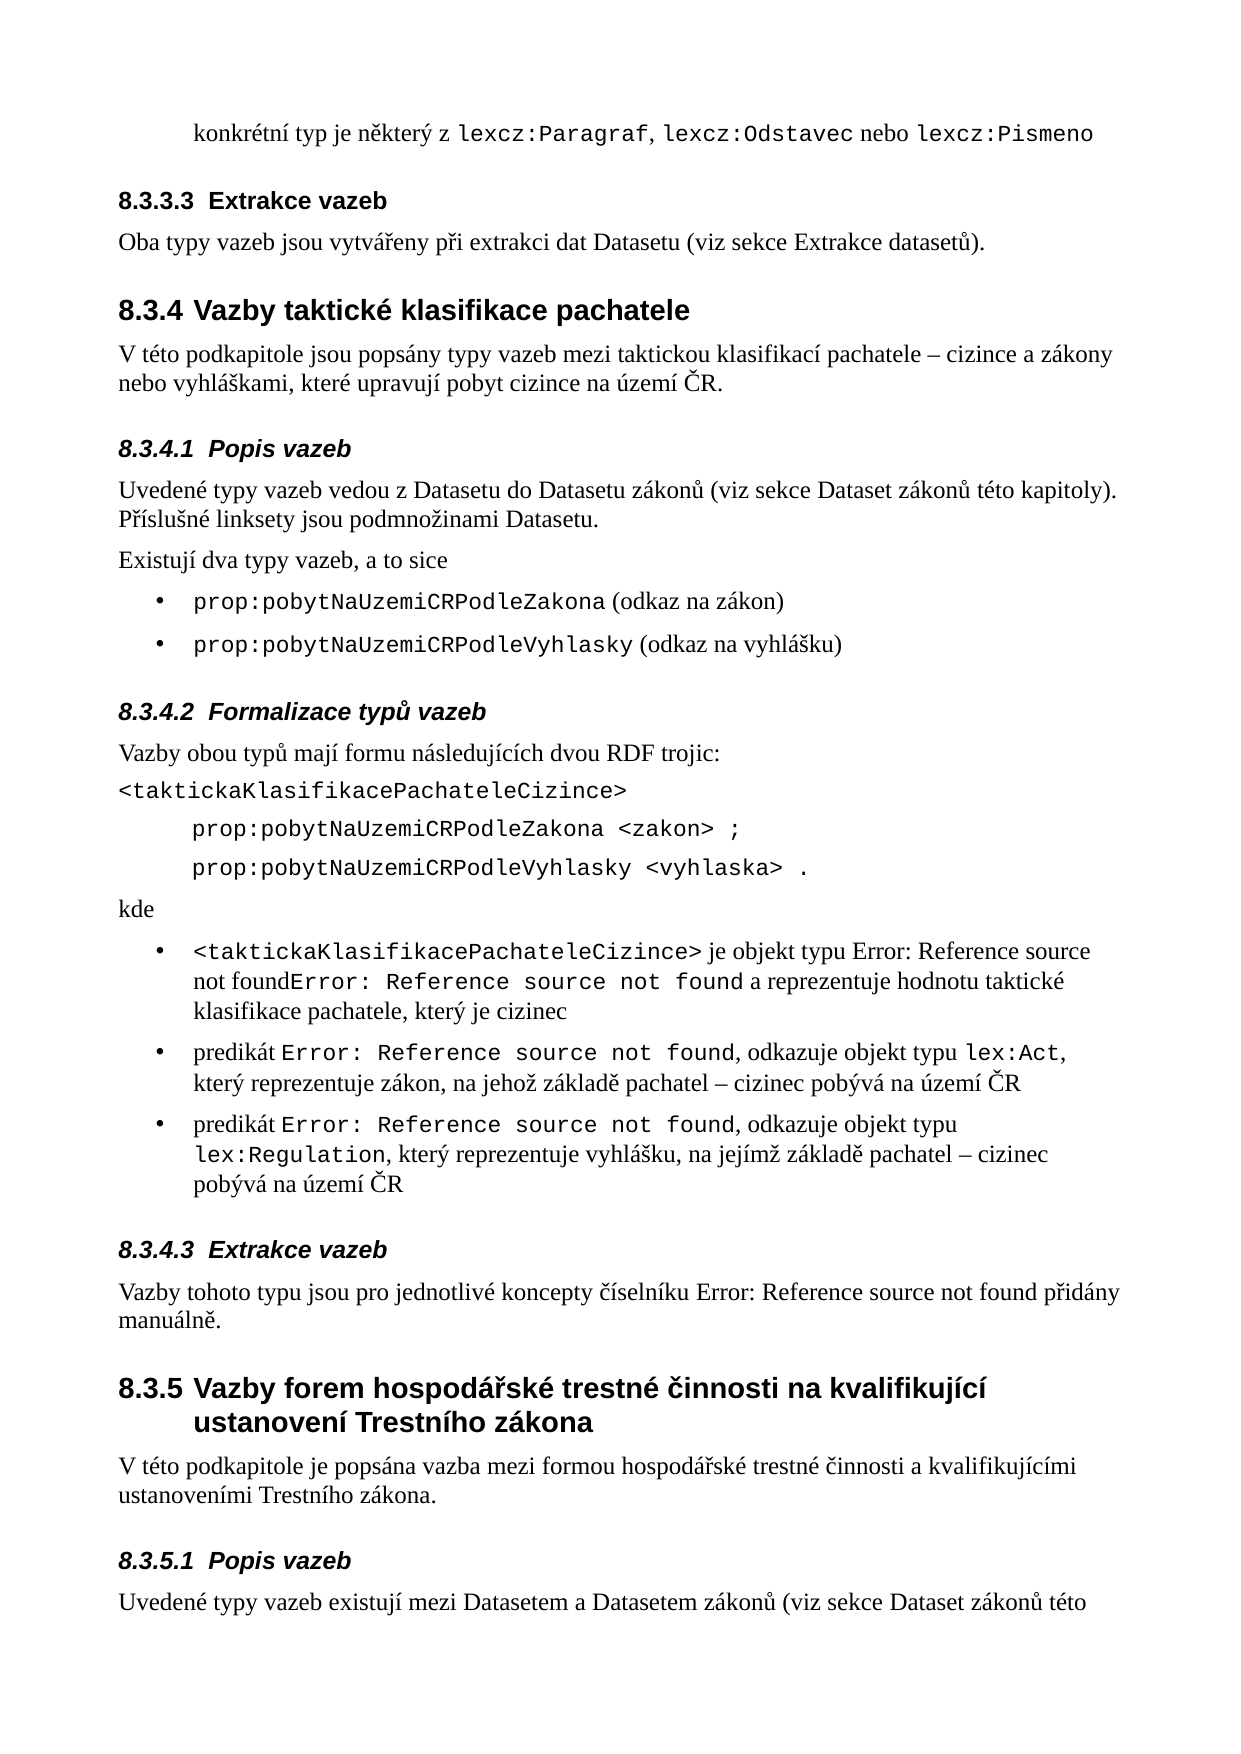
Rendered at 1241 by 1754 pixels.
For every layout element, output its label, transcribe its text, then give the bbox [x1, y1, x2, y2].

subtitle Vazby forem hospodářské trestné činnosti na kvalifikující ustanovení Trestního zákona [118, 1372, 1122, 1439]
text Existují dva typy vazeb, a to sice [118, 545, 1122, 574]
text prop:pobytNaUzemiCRPodleVyhlasky <vyhlaska> . [118, 856, 1122, 882]
text prop:pobytNaUzemiCRPodleZakona <zakon> ; [118, 818, 1122, 843]
text Uvedené typy vazeb vedou z Datasetu do Datasetu zákonů (viz sekce Dataset zákonů této kapitoly). Příslušné linksety jsou podmnožinami Datasetu. [118, 475, 1122, 533]
text Oba typy vazeb jsou vytvářeny při extrakci dat Datasetu (viz sekce Extrakce datasetů). [118, 227, 1122, 256]
text Uvedené typy vazeb existují mezi Datasetem a Datasetem zákonů (viz sekce Dataset zákonů této [118, 1587, 1122, 1616]
subtitle Popis vazeb [118, 1546, 1122, 1575]
subtitle Extrakce vazeb [118, 1236, 1122, 1264]
subtitle Popis vazeb [118, 434, 1122, 463]
list <taktickaKlasifikacePachateleCizince> je objekt typu Chyba: zdroj odkazu nenalezenChyba: zdroj odkazu nenalezen a reprezentuje hodnotu taktické klasifikace pachatele, který je cizinec [156, 936, 1122, 1025]
subtitle Formalizace typů vazeb [118, 697, 1122, 725]
list predikát Chyba: zdroj odkazu nenalezen, odkazuje objekt typu lex:Regulation, který reprezentuje vyhlášku, na jejímž základě pachatel – cizinec pobývá na území ČR [156, 1109, 1122, 1198]
text Vazby obou typů mají formu následujících dvou RDF trojic: [118, 738, 1122, 767]
text <taktickaKlasifikacePachateleCizince> [118, 779, 1122, 805]
subtitle Extrakce vazeb [118, 186, 1122, 214]
text V této podkapitole jsou popsány typy vazeb mezi taktickou klasifikací pachatele – cizince a zákony nebo vyhláškami, které upravují pobyt cizince na území ČR. [118, 339, 1122, 397]
text Vazby tohoto typu jsou pro jednotlivé koncepty číselníku Chyba: zdroj odkazu nenalezen přidány manuálně. [118, 1277, 1122, 1334]
subtitle Vazby taktické klasifikace pachatele [118, 293, 1122, 327]
list prop:pobytNaUzemiCRPodleVyhlasky (odkaz na vyhlášku) [156, 629, 1122, 659]
list konkrétní typ je některý z lexcz:Paragraf, lexcz:Odstavec nebo lexcz:Pismeno [156, 118, 1122, 148]
text kde [118, 894, 1122, 923]
list predikát Chyba: zdroj odkazu nenalezen, odkazuje objekt typu lex:Act, který reprezentuje zákon, na jehož základě pachatel – cizinec pobývá na území ČR [156, 1037, 1122, 1096]
text V této podkapitole je popsána vazba mezi formou hospodářské trestné činnosti a kvalifikujícími ustanoveními Trestního zákona. [118, 1451, 1122, 1509]
list prop:pobytNaUzemiCRPodleZakona (odkaz na zákon) [156, 586, 1122, 617]
